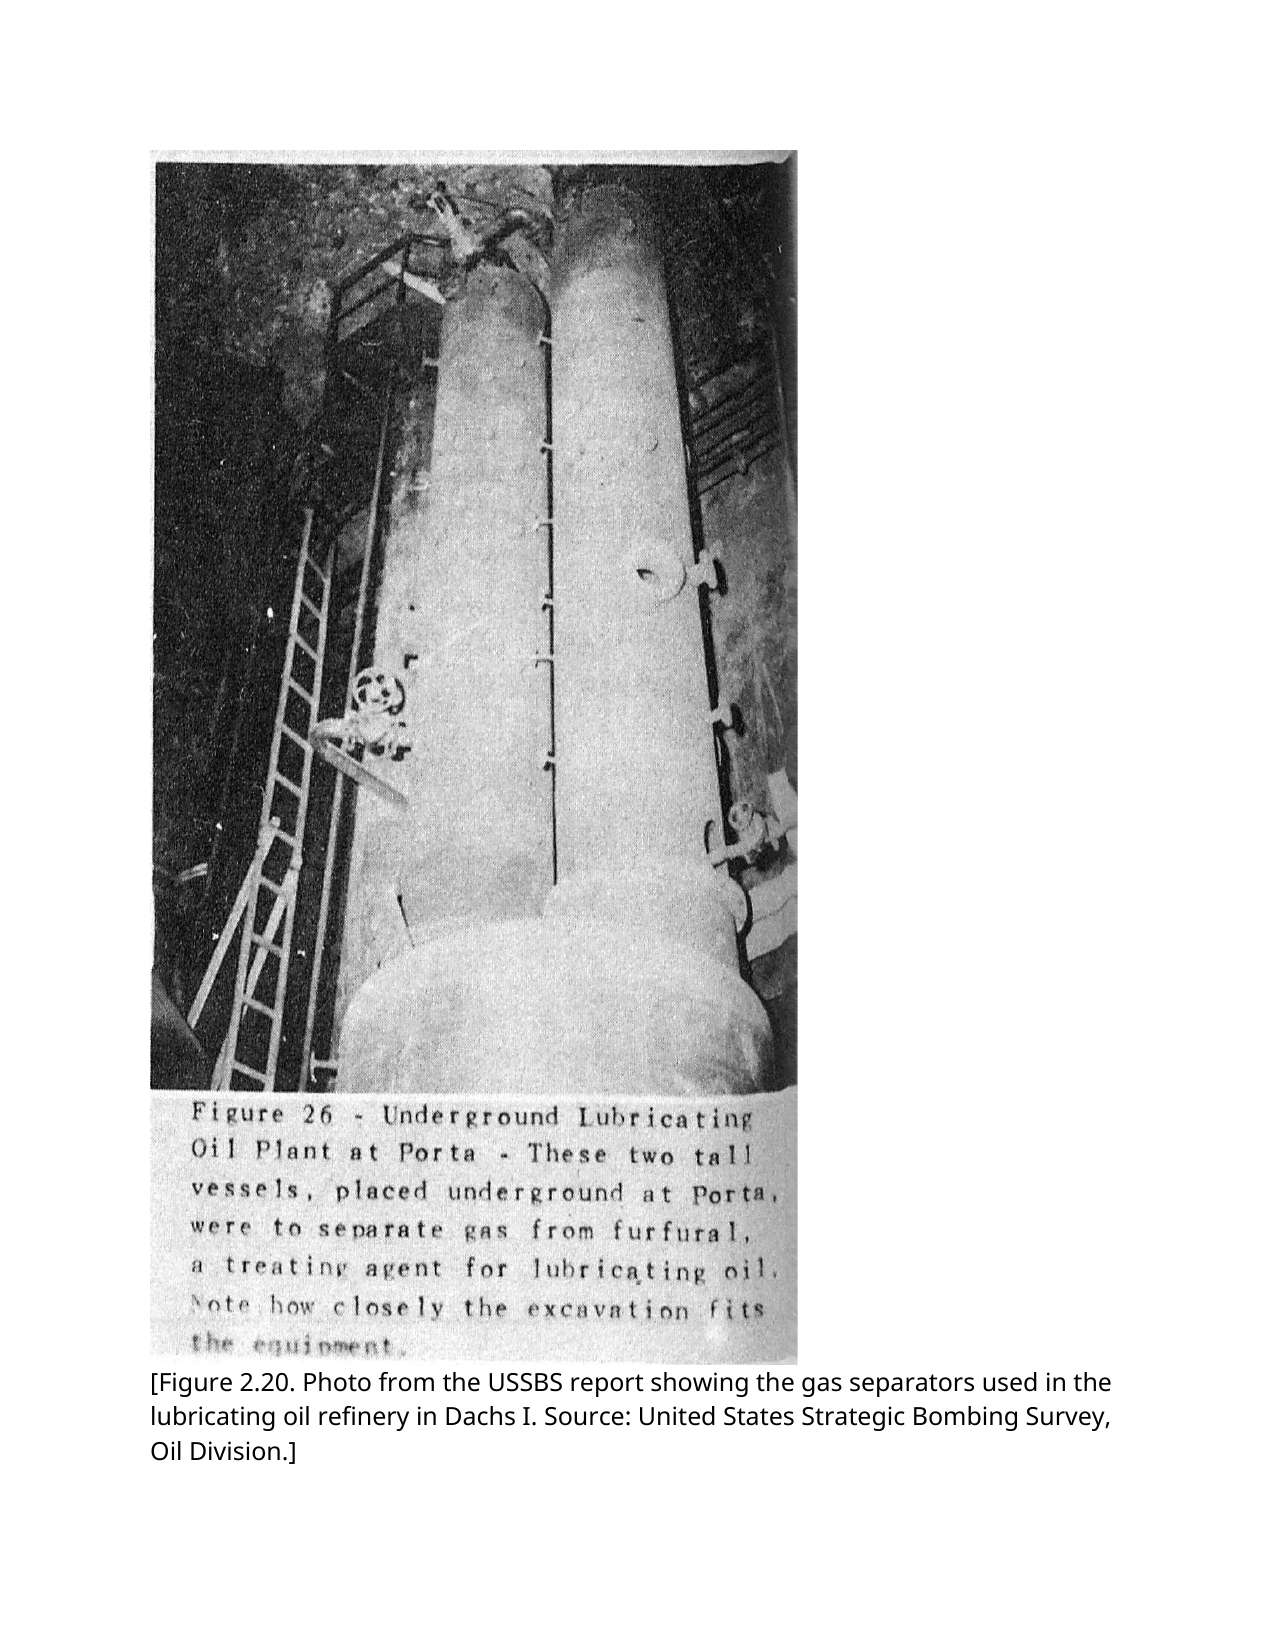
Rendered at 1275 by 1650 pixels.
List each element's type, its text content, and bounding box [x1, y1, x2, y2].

text [Figure 2.20. Photo from the USSBS report showing the gas separators used in the lubricating oil refinery in Dachs I. Source: United States Strategic Bombing Survey, Oil Division.] [150, 1365, 1125, 1467]
picture [150, 150, 798, 1365]
